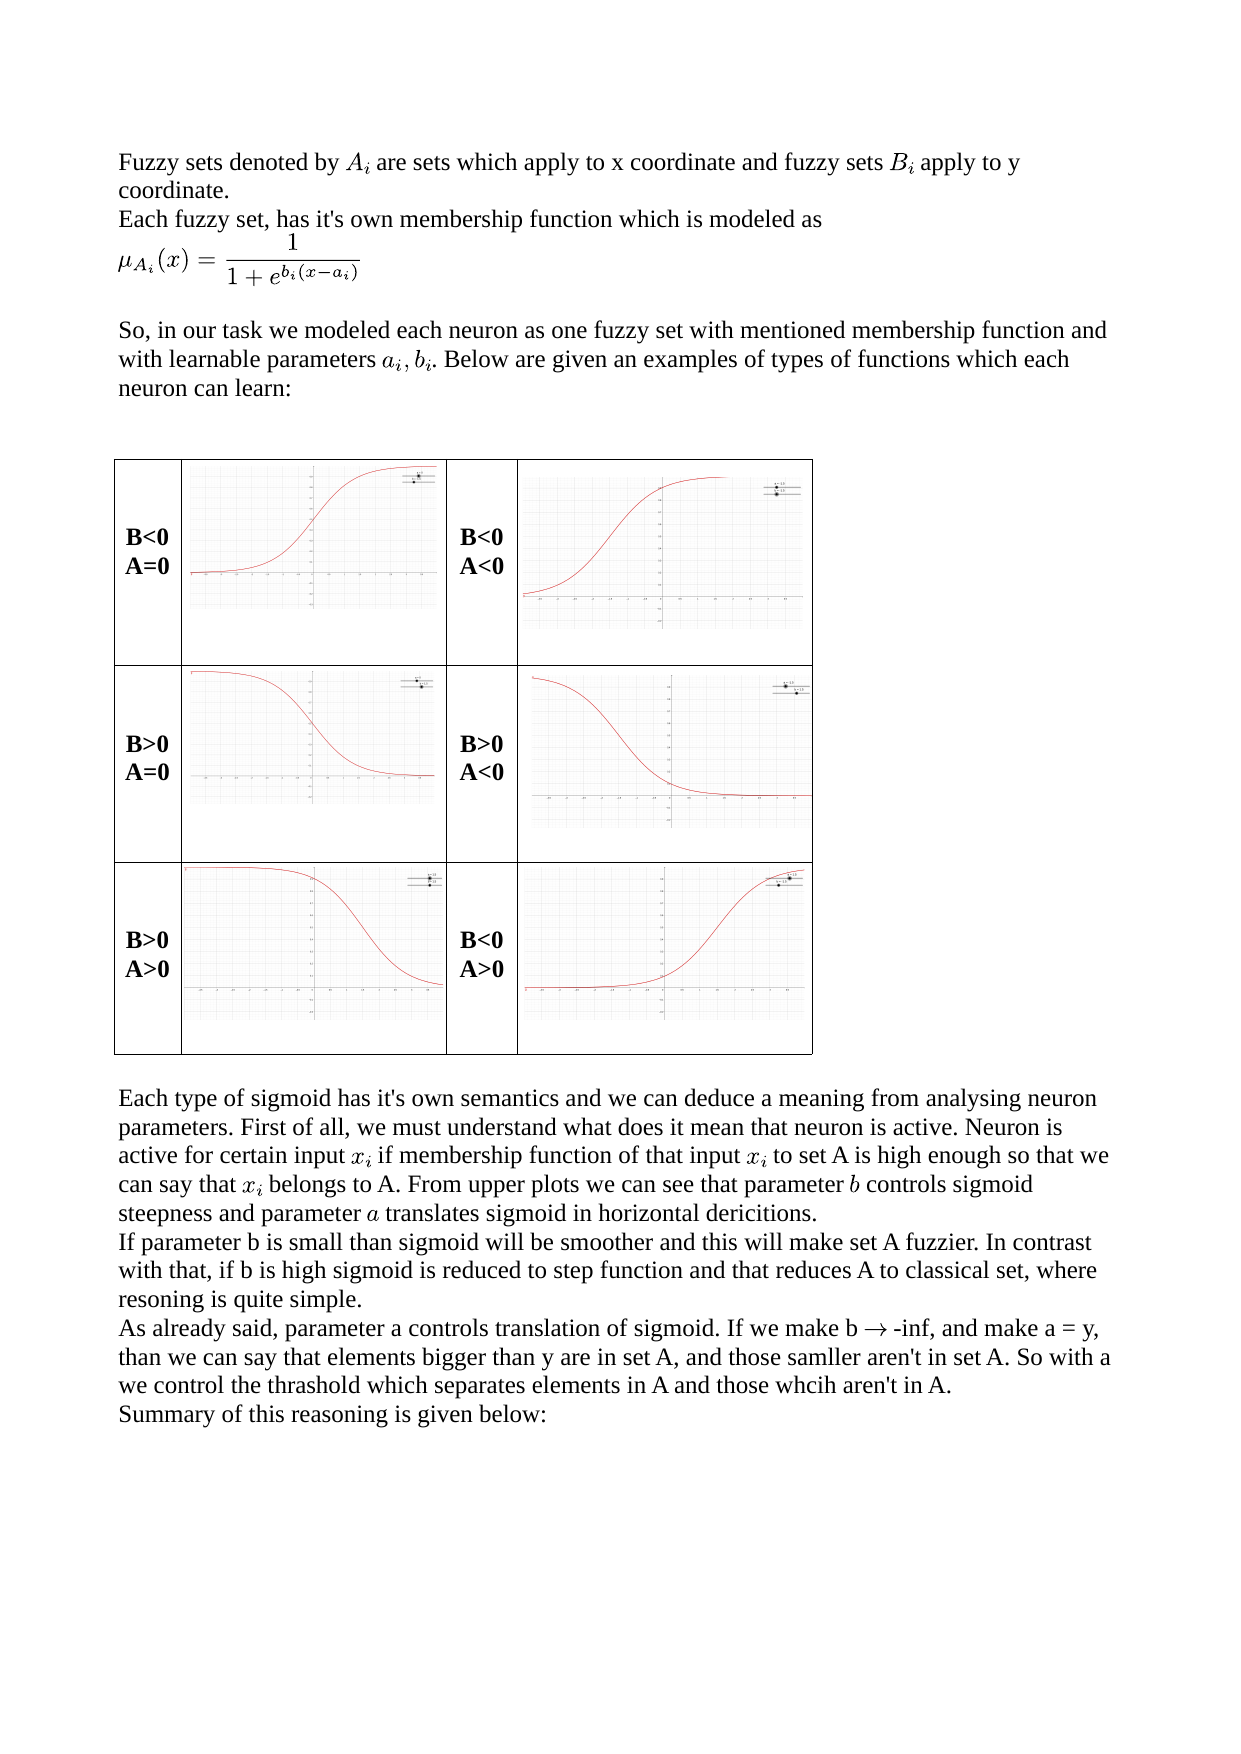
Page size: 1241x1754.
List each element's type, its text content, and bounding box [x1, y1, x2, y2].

picture [524, 867, 805, 1020]
text As already said, parameter a controls translation of sigmoid. If we make b -inf, and make a = y, than we can say that elements bigger than y are in set A, and those samller aren't in set A. So with a we control the thrashold which separates elements in A and those whcih aren't in A. [118, 1313, 1122, 1399]
picture [522, 477, 803, 629]
picture [190, 671, 435, 804]
table_cell B>0 A=0 [115, 666, 181, 862]
table_header B<0 A<0 [447, 460, 517, 665]
picture [184, 867, 444, 1020]
text If parameter b is small than sigmoid will be smoother and this will make set A fuzzier. In contrast with that, if b is high sigmoid is reduced to step function and that reduces A to classical set, where resoning is quite simple. [118, 1227, 1122, 1313]
table_header [518, 460, 812, 665]
table_cell [182, 863, 446, 1054]
table_cell B<0 A>0 [447, 863, 517, 1054]
table_cell B>0 A<0 [447, 666, 517, 862]
table_header B<0 A=0 [115, 460, 181, 665]
picture [190, 466, 437, 609]
text Each type of sigmoid has it's own semantics and we can deduce a meaning from analysing neuron parameters. First of all, we must understand what does it mean that neuron is active. Neuron is active for certain input if membership function of that input to set A is high enough so that we can say that belongs to A. From upper plots we can see that parameter controls sigmoid steepness and parameter translates sigmoid in horizontal dericitions. [118, 1083, 1122, 1227]
text So, in our task we modeled each neuron as one fuzzy set with mentioned membership function and with learnable parameters . Below are given an examples of types of functions which each neuron can learn: [118, 315, 1122, 401]
table_cell [518, 666, 812, 862]
text Fuzzy sets denoted by are sets which apply to x coordinate and fuzzy sets apply to y coordinate. [118, 147, 1122, 204]
table_cell [182, 666, 446, 862]
text Each fuzzy set, has it's own membership function which is modeled as [118, 204, 1122, 233]
table_header [182, 460, 446, 665]
table_cell [518, 863, 812, 1054]
text Summary of this reasoning is given below: [118, 1399, 1122, 1428]
picture [531, 675, 812, 828]
table_cell B>0 A>0 [115, 863, 181, 1054]
